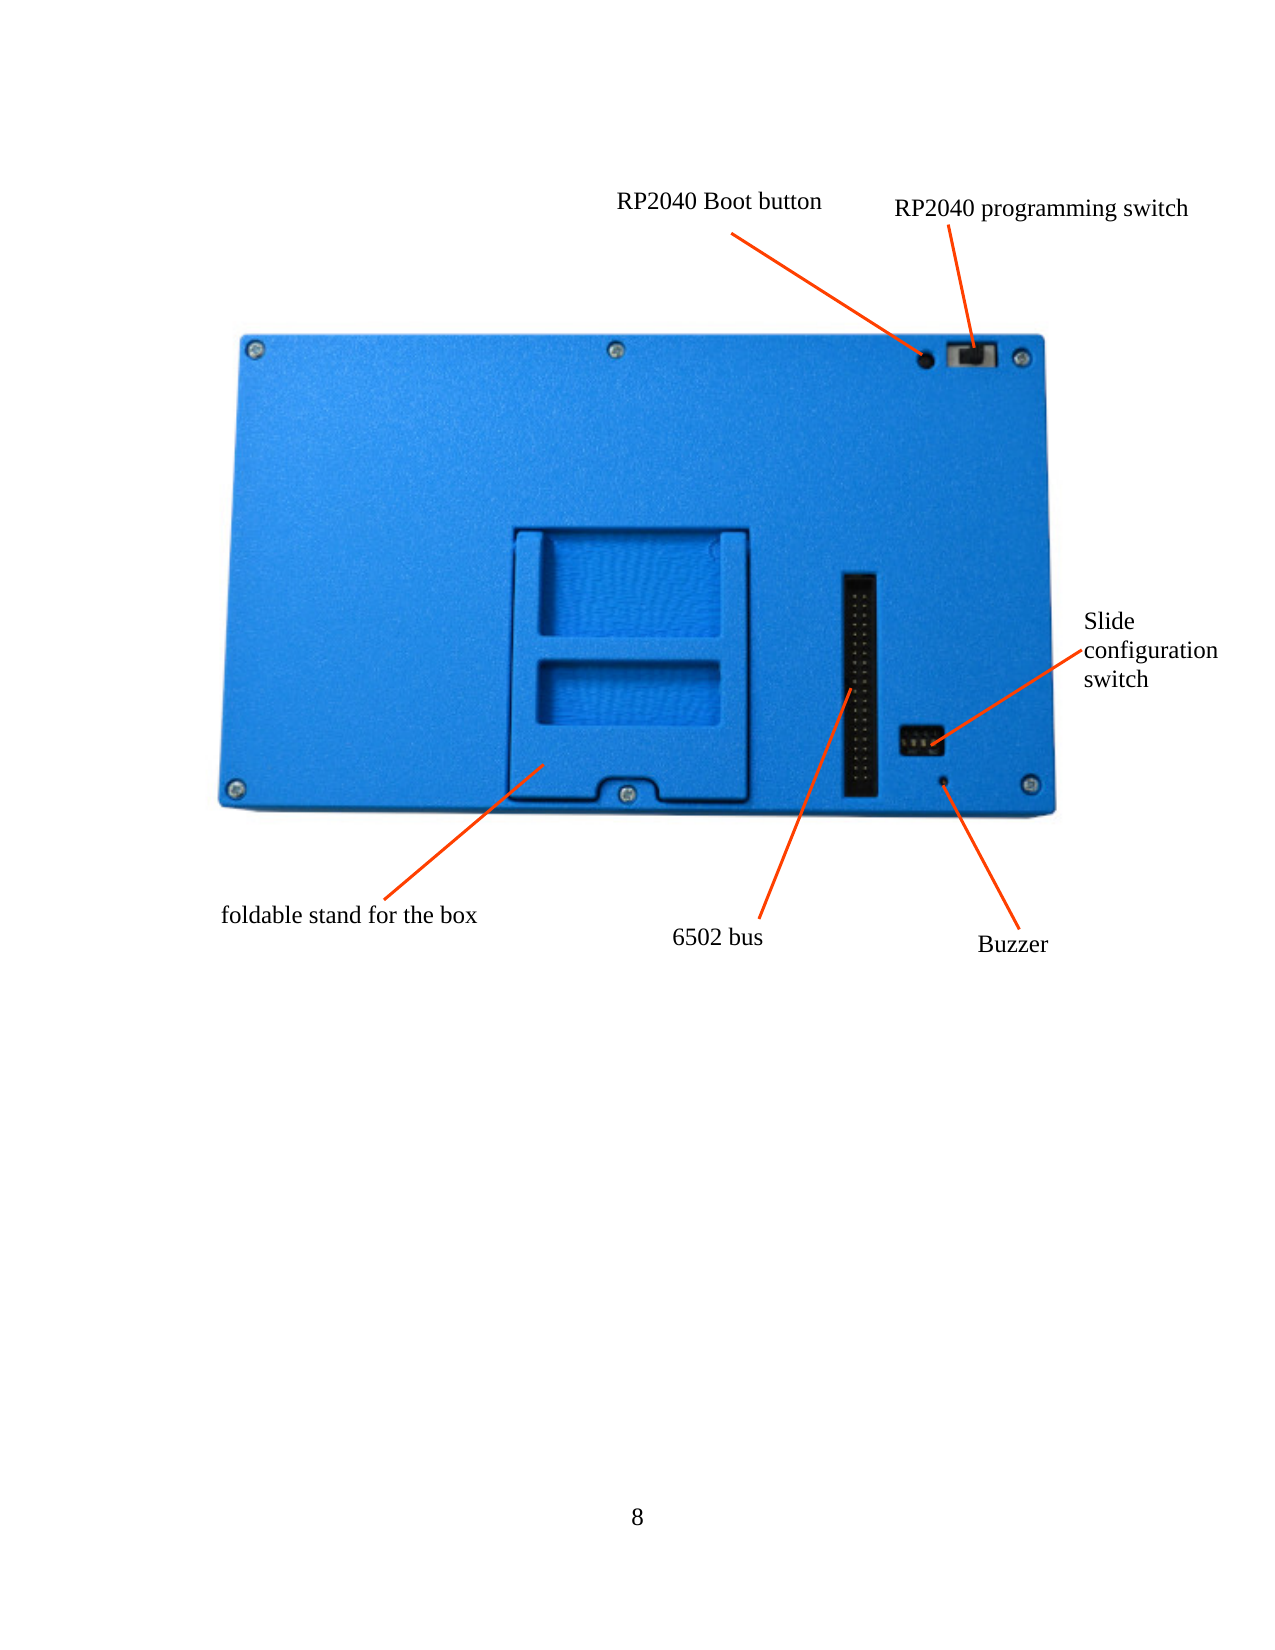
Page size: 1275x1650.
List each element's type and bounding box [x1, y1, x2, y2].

picture [179, 118, 1096, 1035]
